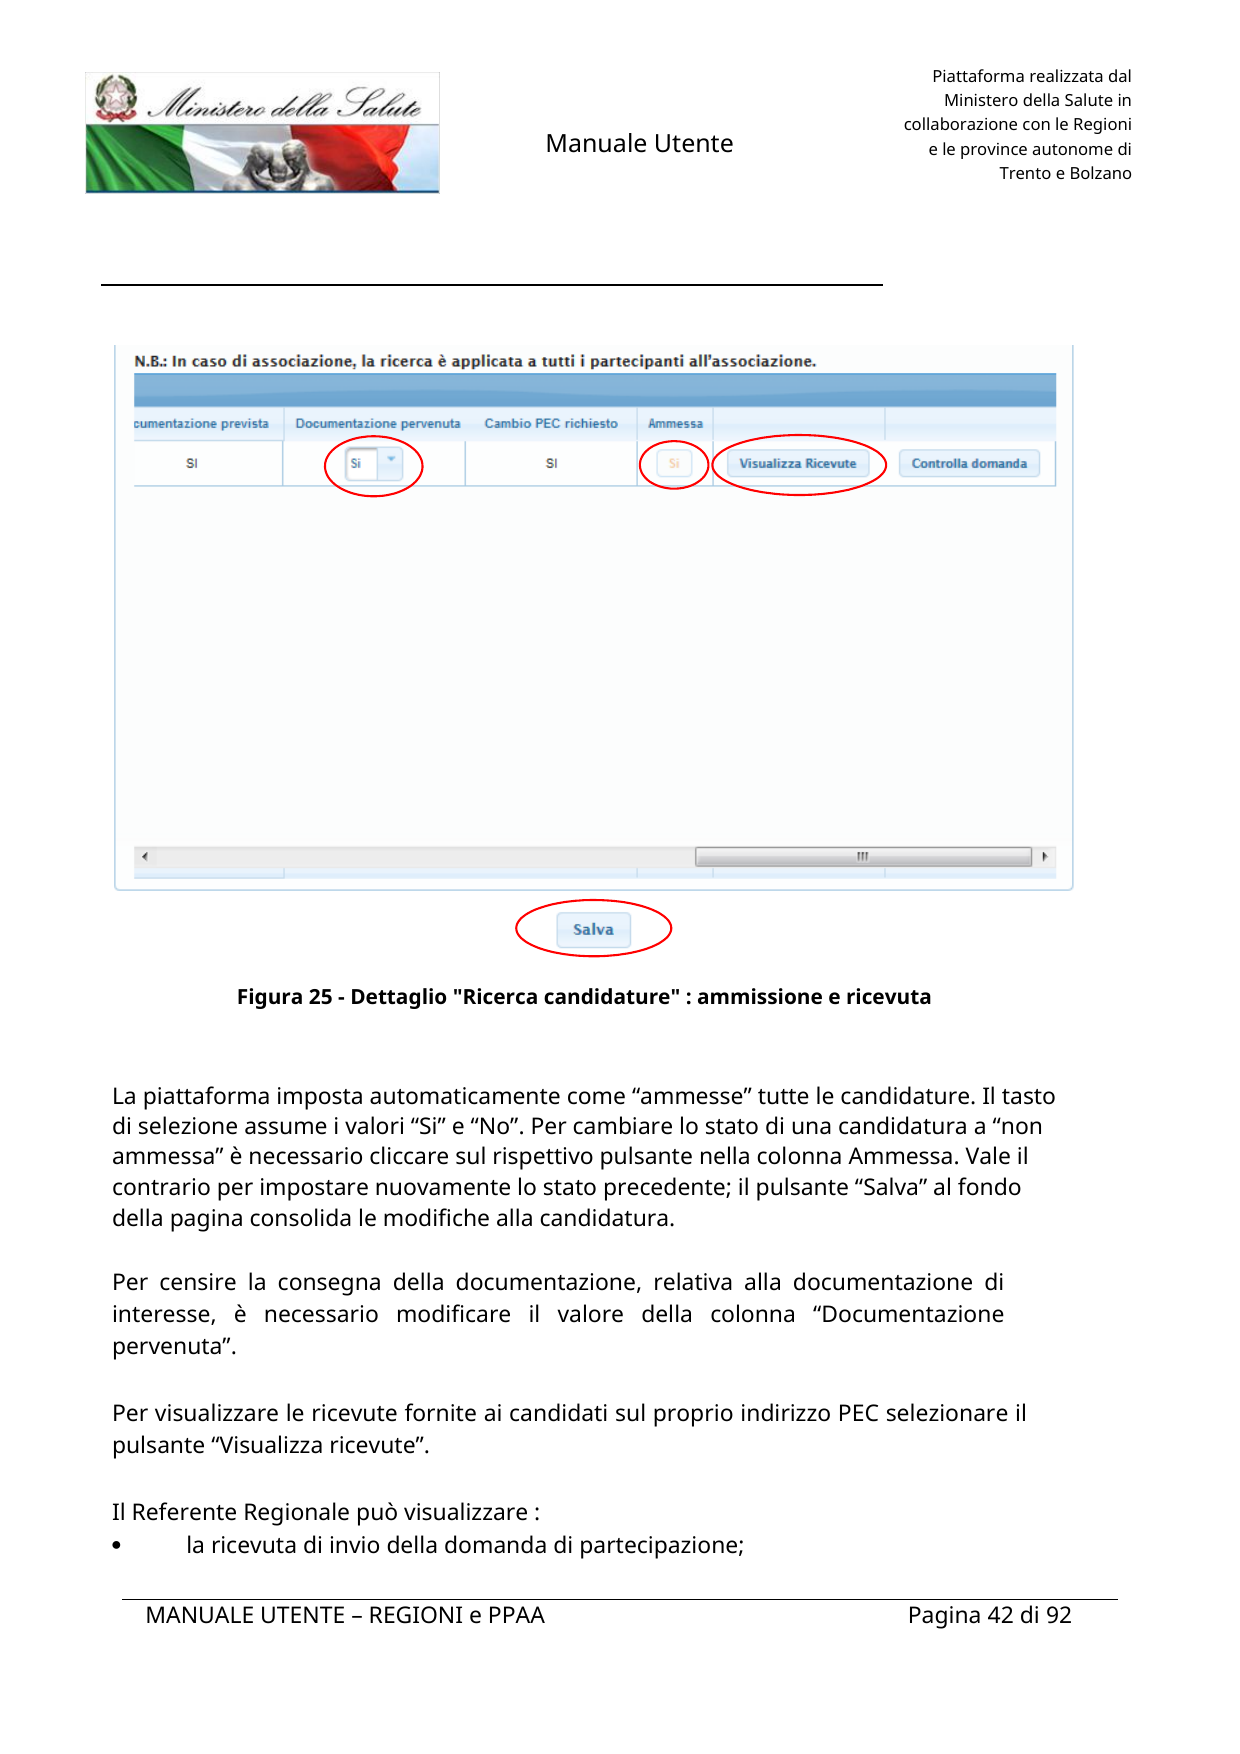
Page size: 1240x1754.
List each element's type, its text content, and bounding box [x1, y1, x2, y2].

text Figura 25 - Dettaglio "Ricerca candidature" : ammissione e ricevuta [112, 982, 997, 1011]
text Per visualizzare le ricevute fornite ai candidati sul proprio indirizzo PEC selezionare il pulsante “Visualizza ricevute”. [112, 1397, 1028, 1460]
text Per censire la consegna della documentazione, relativa alla documentazione di interesse, è necessario modificare il valore della colonna “Documentazione pervenuta”. [112, 1266, 1005, 1361]
list la ricevuta di invio della domanda di partecipazione; [112, 1529, 1028, 1560]
text Il Referente Regionale può visualizzare : [112, 1495, 1028, 1527]
text La piattaforma imposta automaticamente come “ammesse” tutte le candidature. Il tasto di selezione assume i valori “Si” e “No”. Per cambiare lo stato di una candidatura a “non ammessa” è necessario cliccare sul rispettivo pulsante nella colonna Ammessa. Vale il contrario per impostare nuovamente lo stato precedente; il pulsante “Salva” al fondo della pagina consolida le modifiche alla candidatura. [112, 1080, 1074, 1233]
